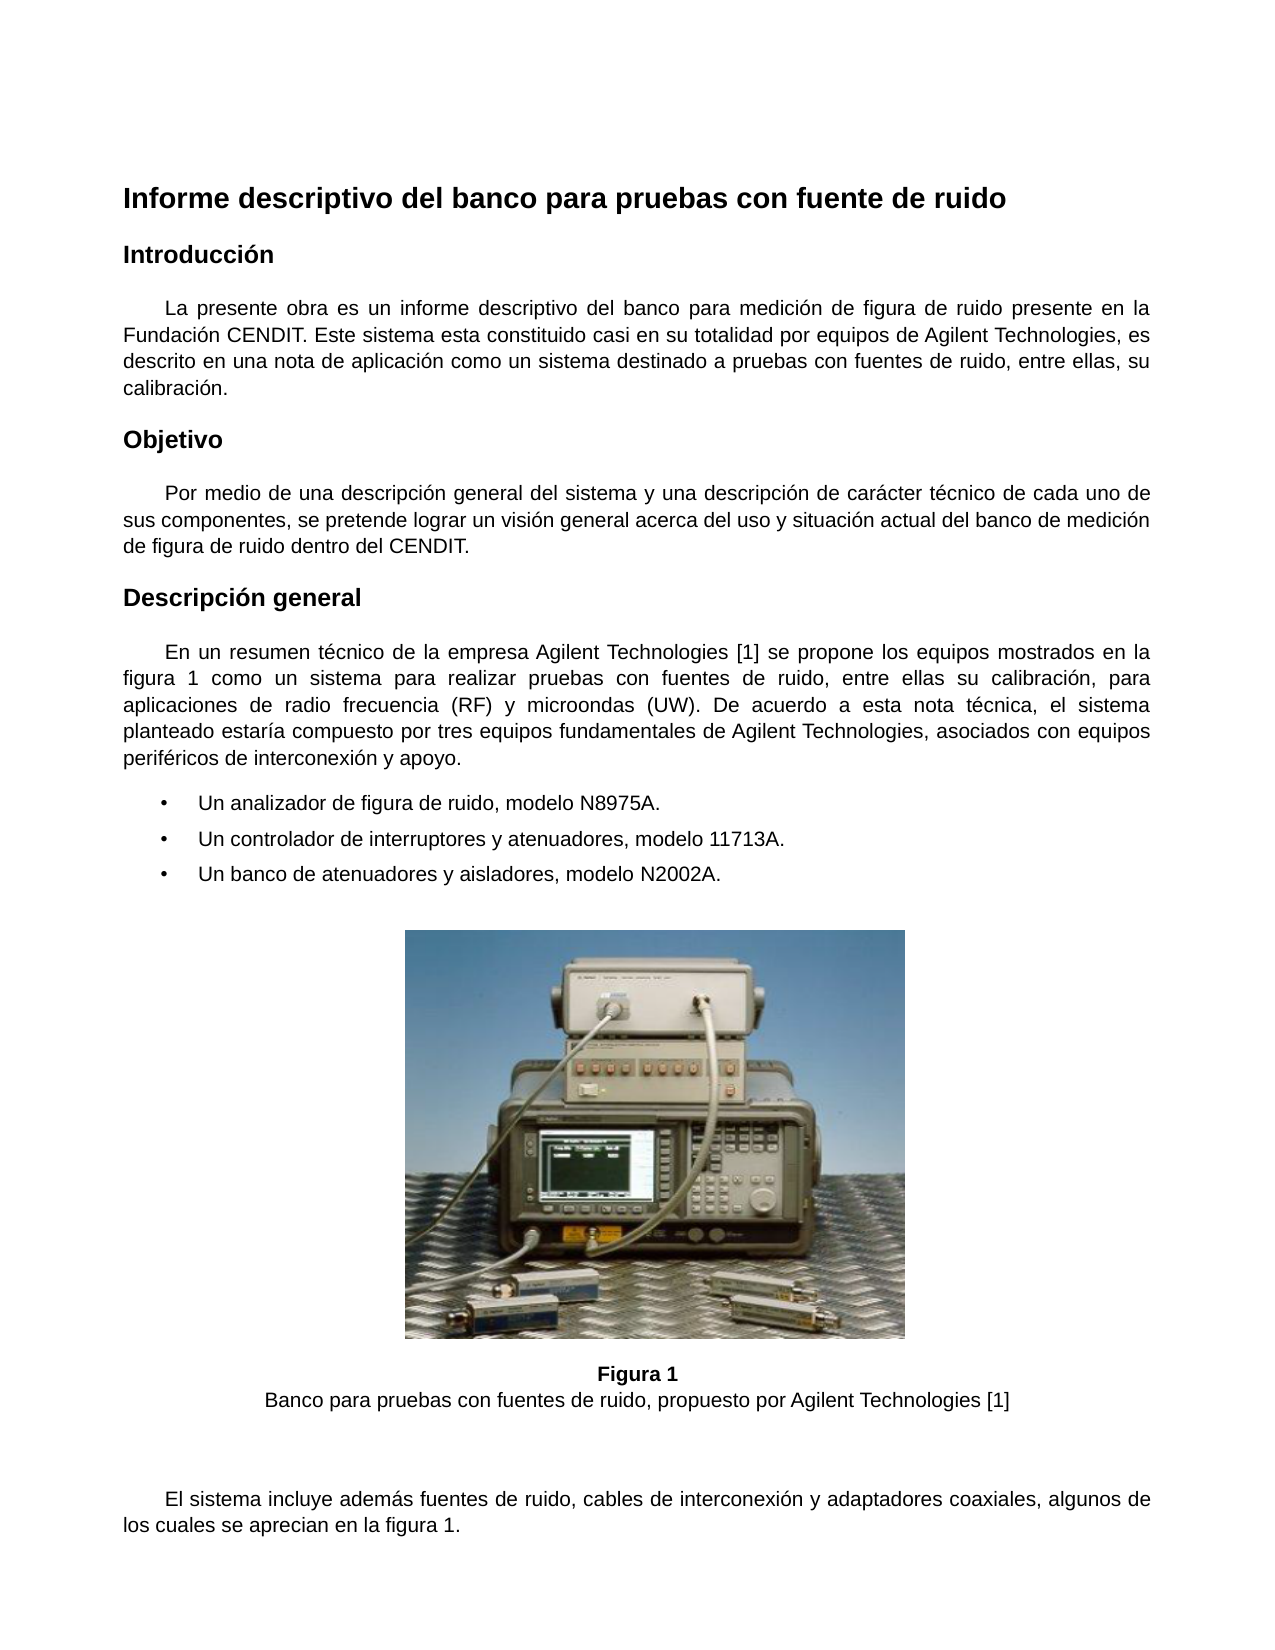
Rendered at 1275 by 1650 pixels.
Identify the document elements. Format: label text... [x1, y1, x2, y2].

subtitle Introducción [123, 240, 1152, 268]
subtitle Descripción general [123, 583, 1152, 612]
text El sistema incluye además fuentes de ruido, cables de interconexión y adaptadores coaxiales, algunos de los cuales se aprecian en la figura 1. [123, 1484, 1152, 1537]
text En un resumen técnico de la empresa Agilent Technologies [1] se propone los equipos mostrados en la figura 1 como un sistema para realizar pruebas con fuentes de ruido, entre ellas su calibración, para aplicaciones de radio frecuencia (RF) y microondas (UW). De acuerdo a esta nota técnica, el sistema planteado estaría compuesto por tres equipos fundamentales de Agilent Technologies, asociados con equipos periféricos de interconexión y apoyo. [123, 637, 1152, 770]
subtitle Objetivo [123, 425, 1152, 453]
list Un banco de atenuadores y aisladores, modelo N2002A. [160, 862, 1152, 886]
subtitle Informe descriptivo del banco para pruebas con fuente de ruido [123, 181, 1152, 215]
text Figura 1 [165, 1362, 1110, 1386]
text Por medio de una descripción general del sistema y una descripción de carácter técnico de cada uno de sus componentes, se pretende lograr un visión general acerca del uso y situación actual del banco de medición de figura de ruido dentro del CENDIT. [123, 478, 1152, 558]
list Un controlador de interruptores y atenuadores, modelo 11713A. [160, 826, 1152, 850]
list Un analizador de figura de ruido, modelo N8975A. [160, 791, 1152, 814]
text Banco para pruebas con fuentes de ruido, propuesto por Agilent Technologies [1] [165, 1388, 1110, 1412]
text La presente obra es un informe descriptivo del banco para medición de figura de ruido presente en la Fundación CENDIT. Este sistema esta constituido casi en su totalidad por equipos de Agilent Technologies, es descrito en una nota de aplicación como un sistema destinado a pruebas con fuentes de ruido, entre ellas, su calibración. [123, 293, 1152, 400]
picture [405, 930, 905, 1339]
